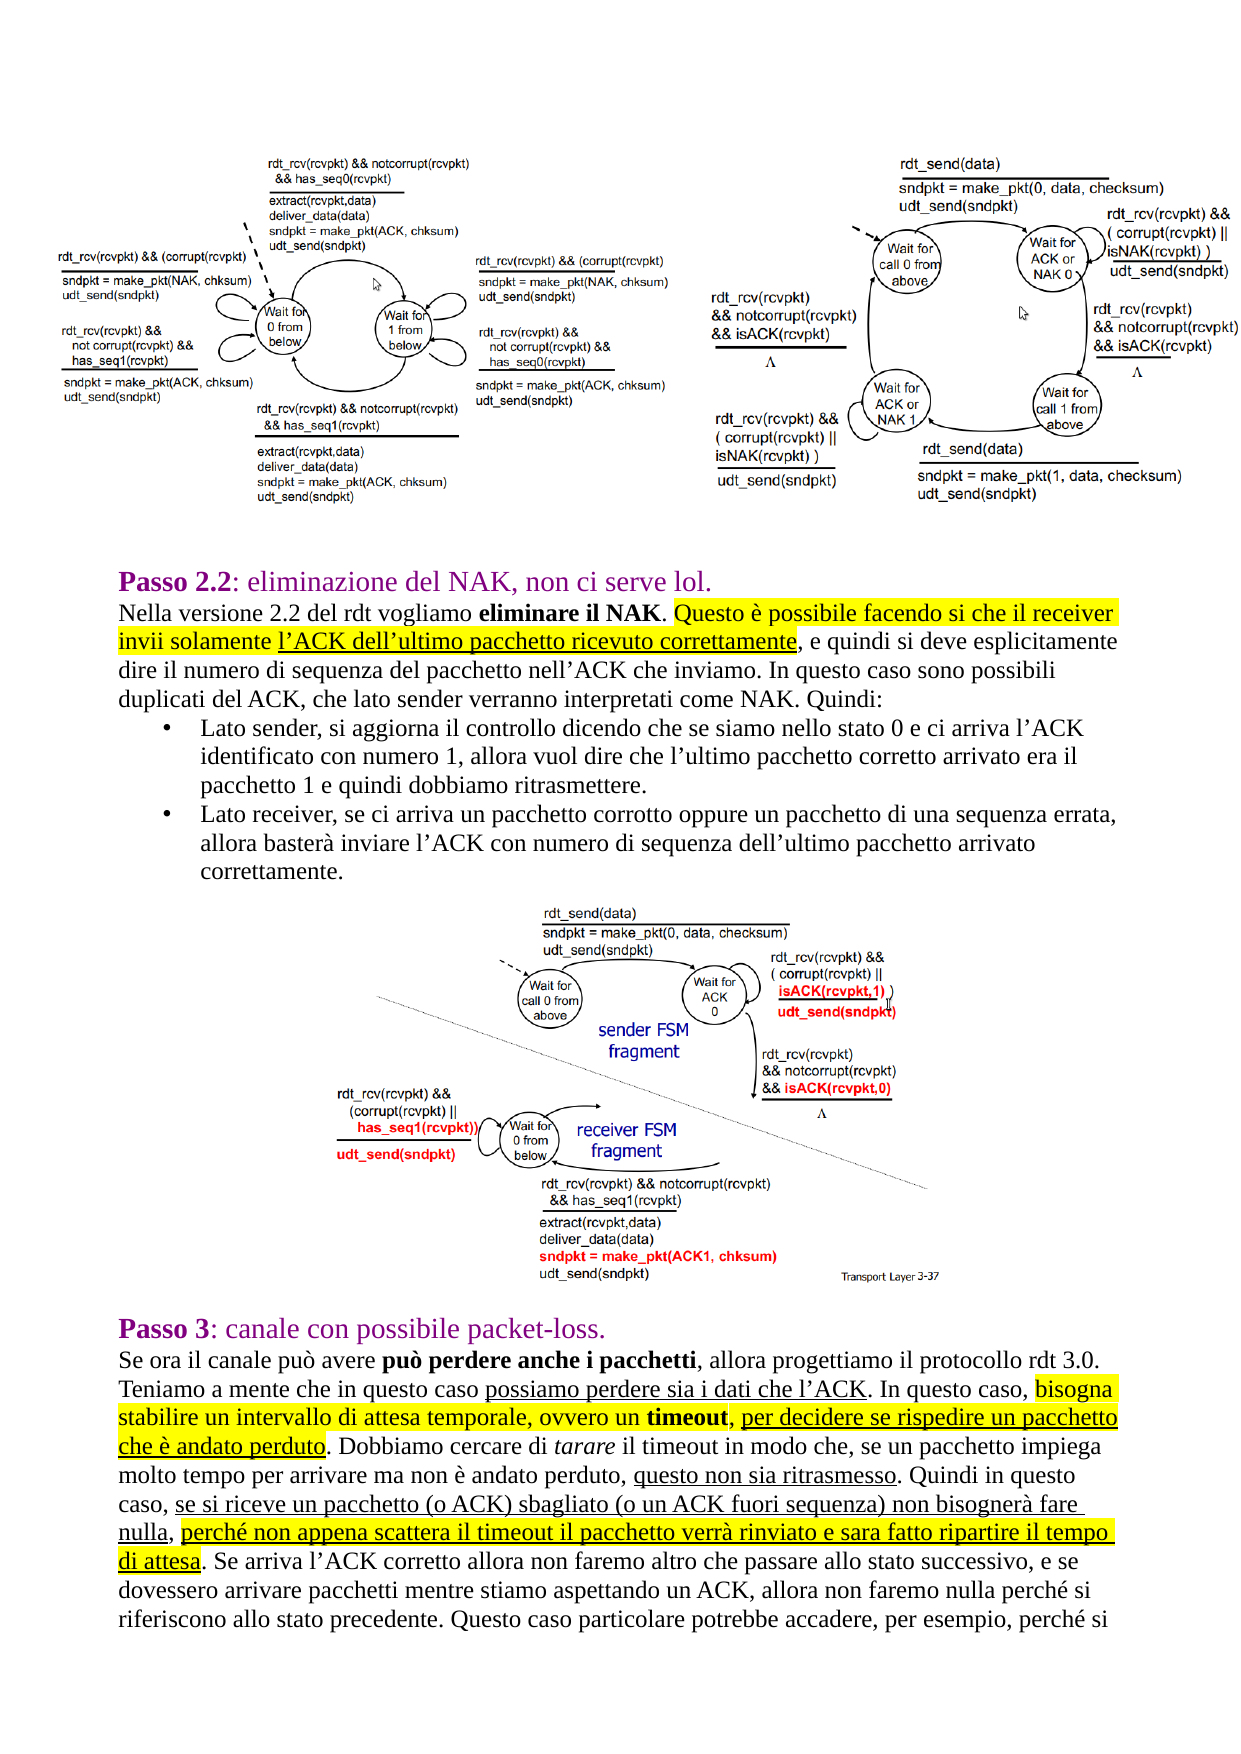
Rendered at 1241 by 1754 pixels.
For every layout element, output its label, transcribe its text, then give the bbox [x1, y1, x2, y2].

picture [708, 154, 1240, 503]
list Lato receiver, se ci arriva un pacchetto corrotto oppure un pacchetto di una sequenza errata, allora basterà inviare l’ACK con numero di sequenza dell’ultimo pacchetto arrivato correttamente. [163, 799, 1122, 885]
picture [335, 904, 945, 1283]
list Lato sender, si aggiorna il controllo dicendo che se siamo nello stato 0 e ci arriva l’ACK identificato con numero 1, allora vuol dire che l’ultimo pacchetto corretto arrivato era il pacchetto 1 e quindi dobbiamo ritrasmettere. [163, 713, 1122, 799]
text Nella versione 2.2 del rdt vogliamo eliminare il NAK. Questo è possibile facendo si che il receiver invii solamente l’ACK dell’ultimo pacchetto ricevuto correttamente, e quindi si deve esplicitamente dire il numero di sequenza del pacchetto nell’ACK che inviamo. In questo caso sono possibili duplicati del ACK, che lato sender verranno interpretati come NAK. Quindi: [118, 598, 1122, 713]
text Passo 3: canale con possibile packet-loss. [118, 1311, 1122, 1345]
text Passo 2.2: eliminazione del NAK, non ci serve lol. [118, 564, 1122, 598]
picture [56, 155, 670, 507]
text Se ora il canale può avere può perdere anche i pacchetti, allora progettiamo il protocollo rdt 3.0. Teniamo a mente che in questo caso possiamo perdere sia i dati che l’ACK. In questo caso, bisogna stabilire un intervallo di attesa temporale, ovvero un timeout, per decidere se rispedire un pacchetto che è andato perduto. Dobbiamo cercare di tarare il timeout in modo che, se un pacchetto impiega molto tempo per arrivare ma non è andato perduto, questo non sia ritrasmesso. Quindi in questo caso, se si riceve un pacchetto (o ACK) sbagliato (o un ACK fuori sequenza) non bisognerà fare nulla, perché non appena scattera il timeout il pacchetto verrà rinviato e sara fatto ripartire il tempo di attesa. Se arriva l’ACK corretto allora non faremo altro che passare allo stato successivo, e se dovessero arrivare pacchetti mentre stiamo aspettando un ACK, allora non faremo nulla perché si riferiscono allo stato precedente. Questo caso particolare potrebbe accadere, per esempio, perché si [118, 1345, 1122, 1632]
